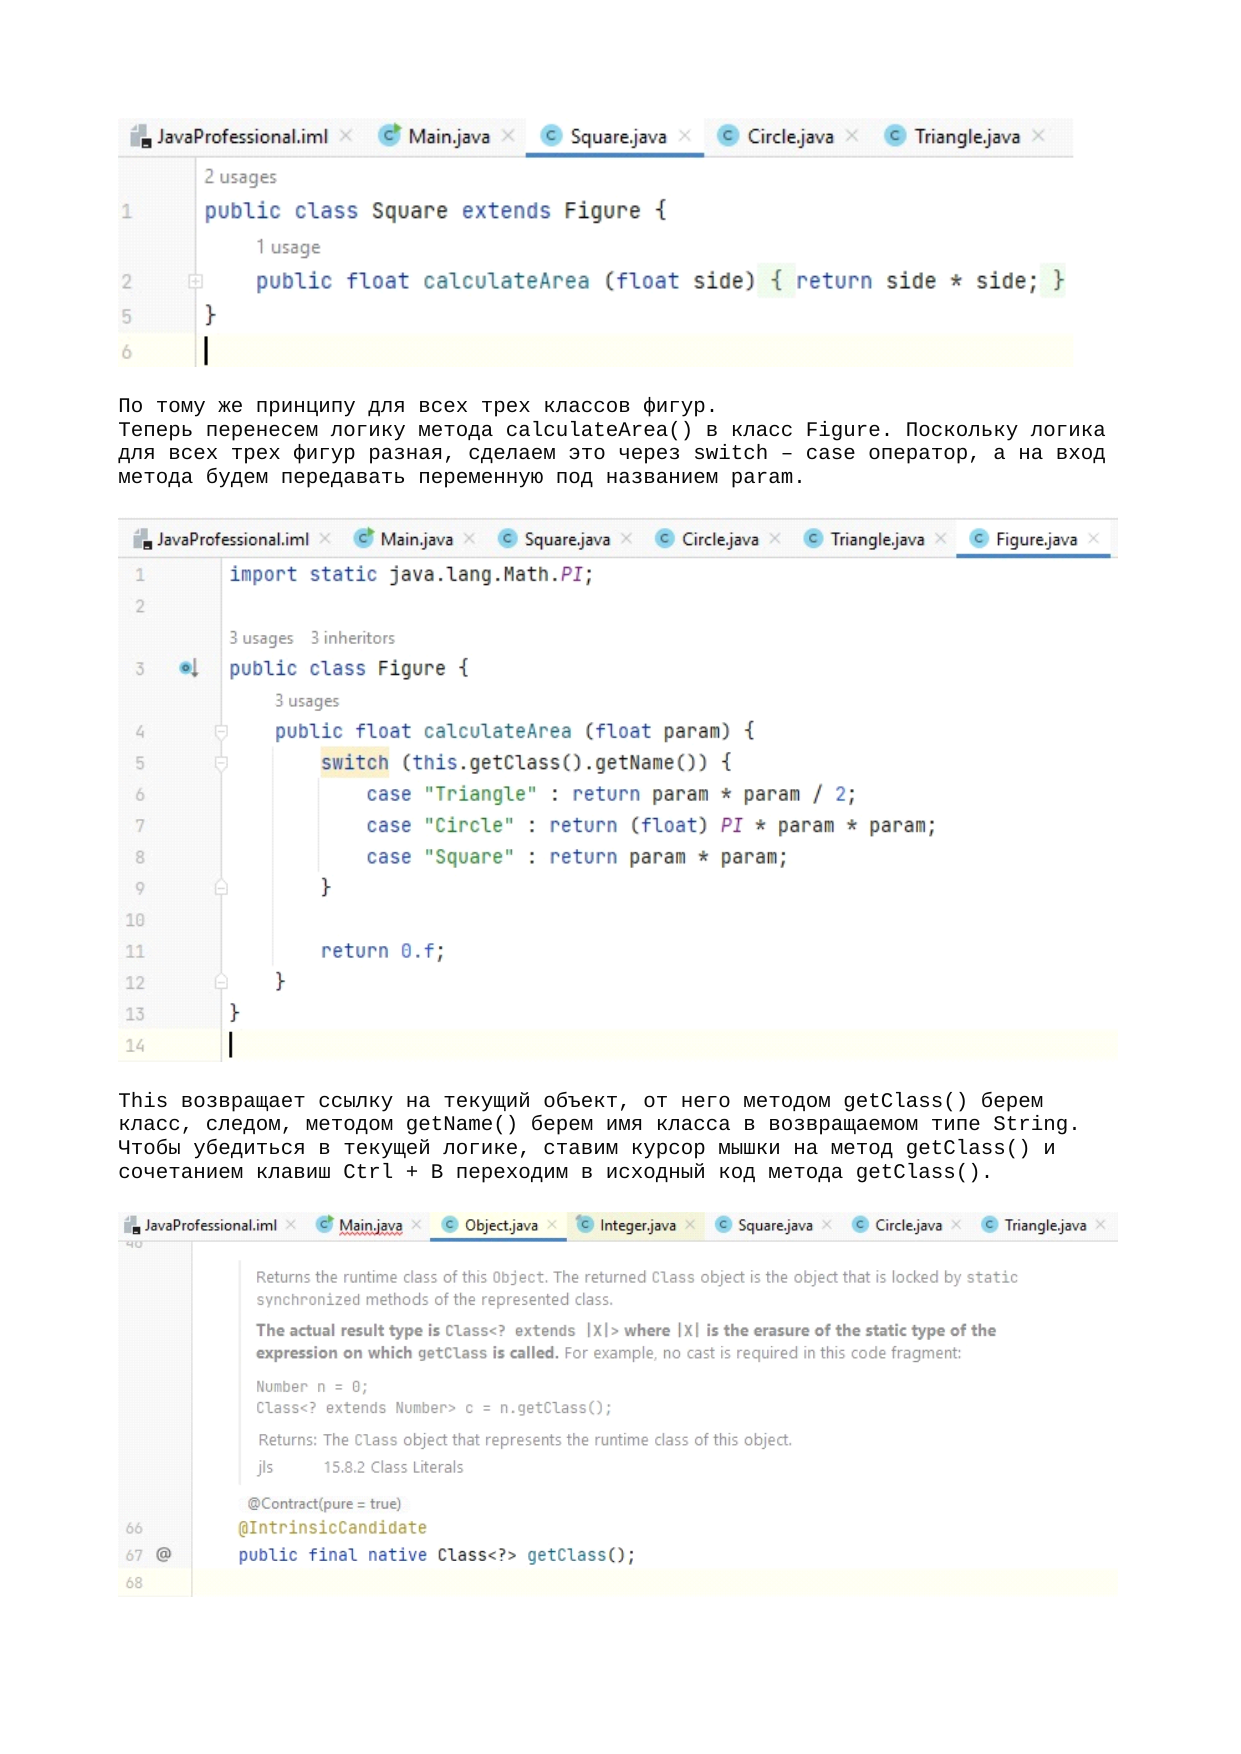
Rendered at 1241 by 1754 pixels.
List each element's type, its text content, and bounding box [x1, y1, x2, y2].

text По тому же принципу для всех трех классов фигур. [118, 395, 1122, 419]
text Теперь перенесем логику метода calculateArea() в класс Figure. Поскольку логика для всех трех фигур разная, сделаем это через switch – case оператор, а на вход метода будем передавать переменную под названием param. [118, 419, 1122, 489]
text This возвращает ссылку на текущий объект, от него методом getClass() берем класс, следом, методом getName() берем имя класса в возвращаемом типе String. Чтобы убедиться в текущей логике, ставим курсор мышки на метод getClass() и сочетанием клавиш Ctrl + B переходим в исходный код метода getClass(). [118, 1090, 1122, 1184]
